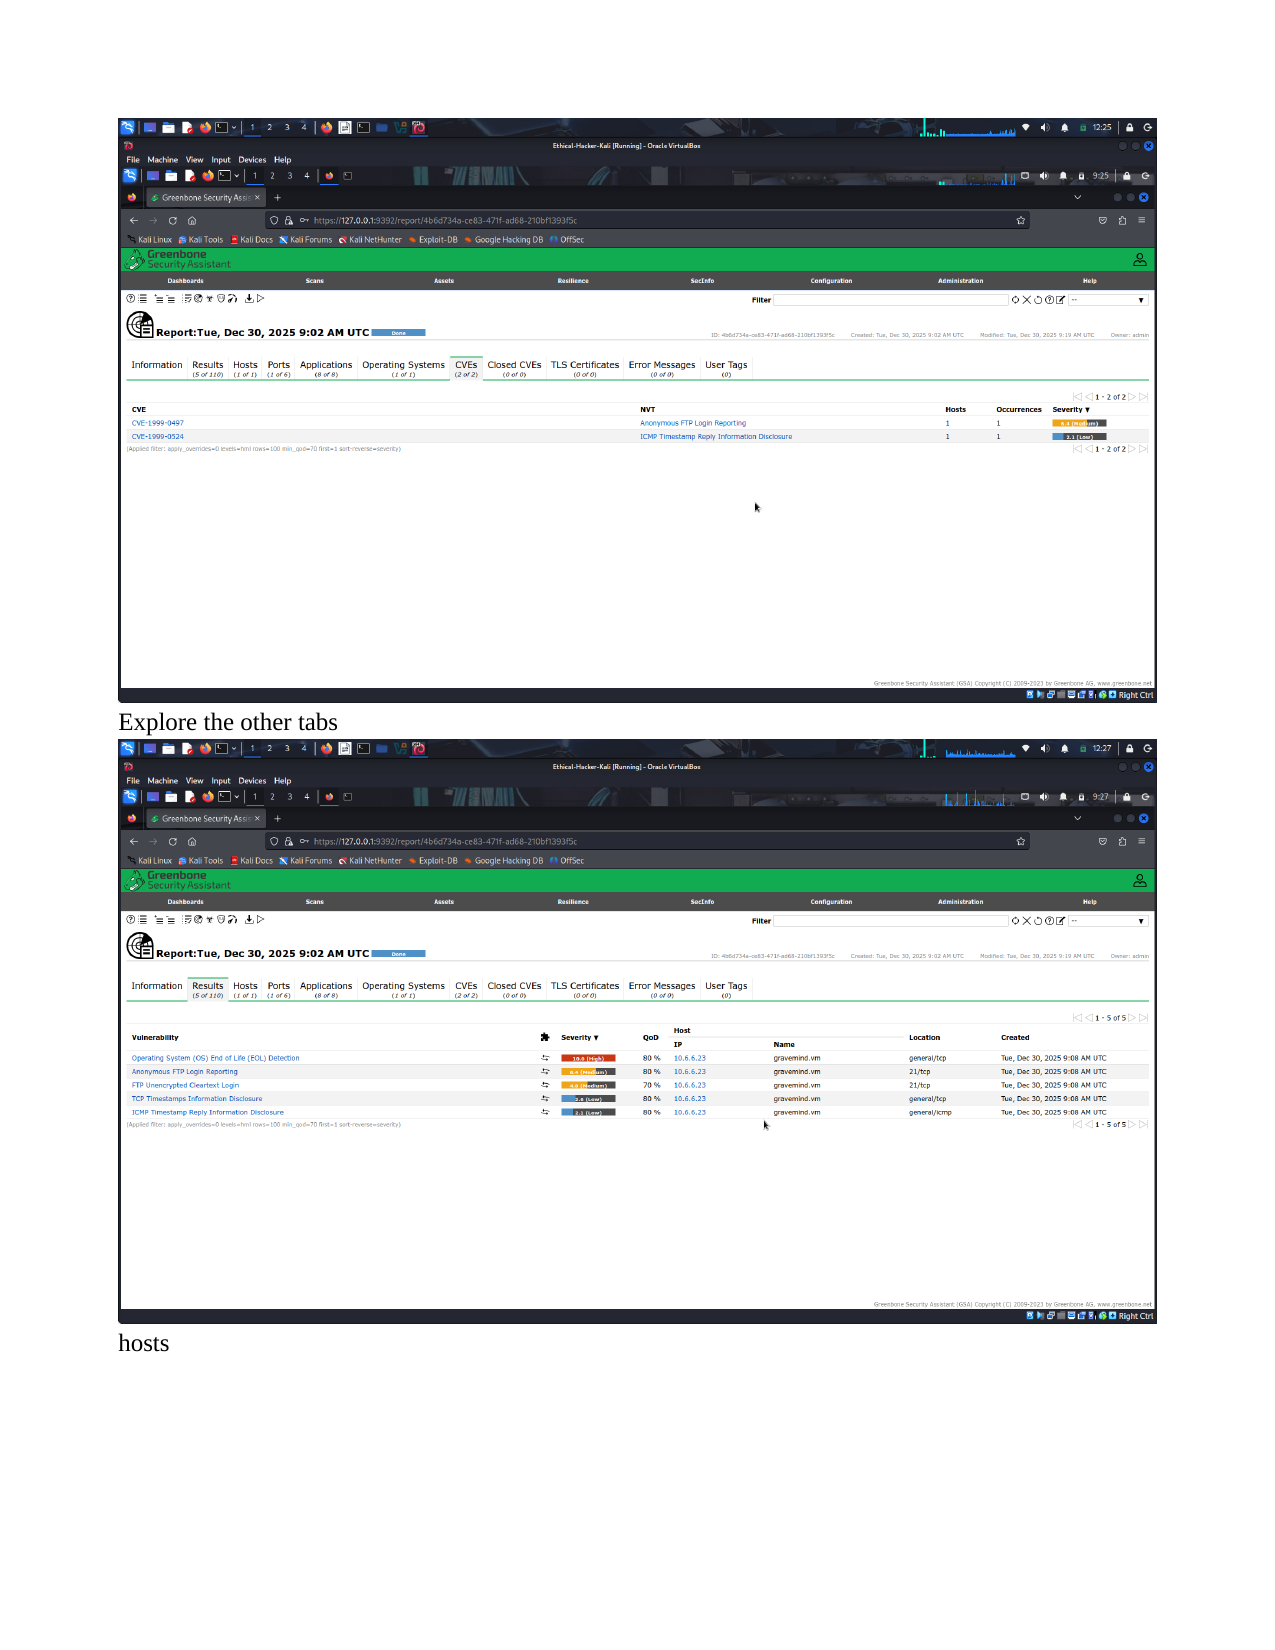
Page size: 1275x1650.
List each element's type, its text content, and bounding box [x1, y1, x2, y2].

text hosts [118, 1324, 1157, 1357]
picture [118, 739, 1157, 1324]
picture [118, 118, 1157, 703]
text Explore the other tabs [118, 703, 1157, 735]
